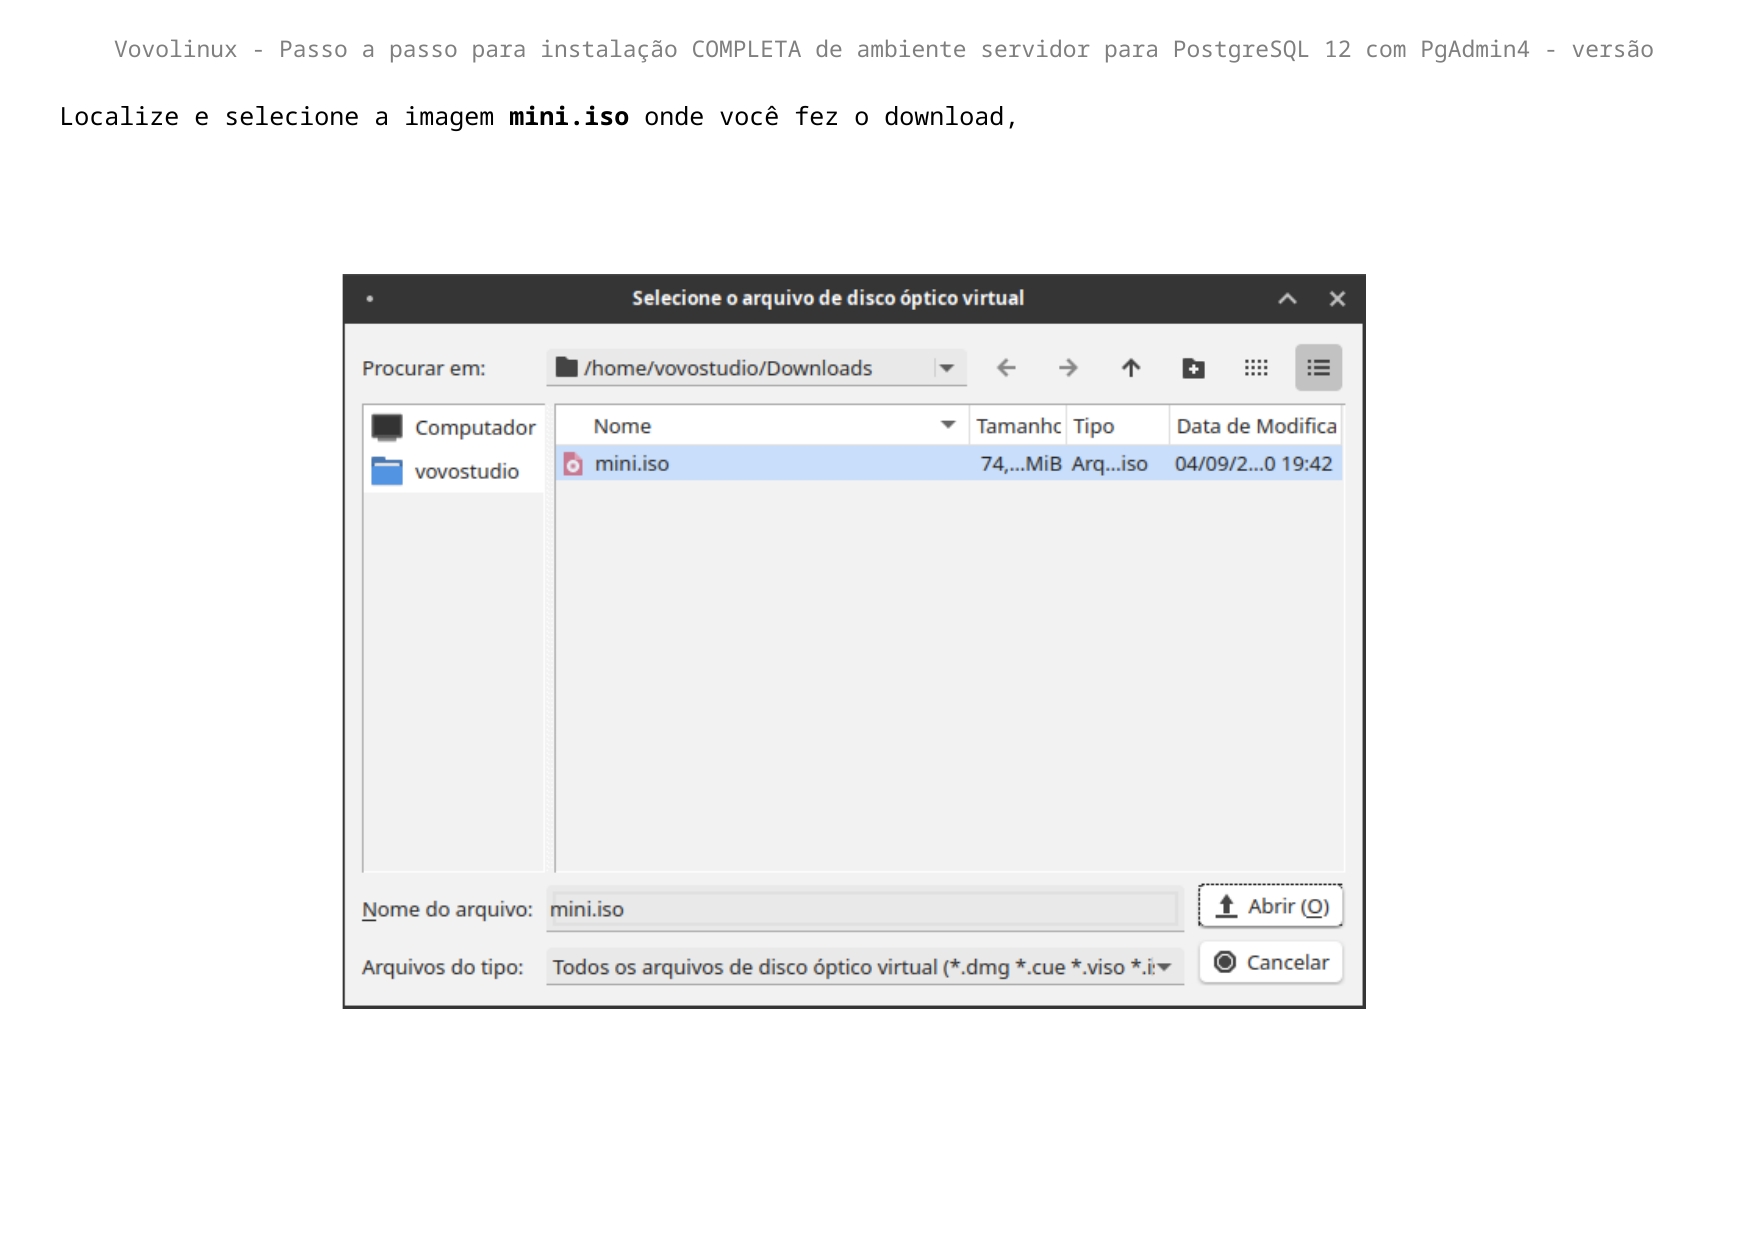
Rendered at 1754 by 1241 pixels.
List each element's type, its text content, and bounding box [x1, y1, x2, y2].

text Localize e selecione a imagem mini.iso onde você fez o download, [59, 98, 1695, 132]
picture [342, 274, 1366, 1009]
